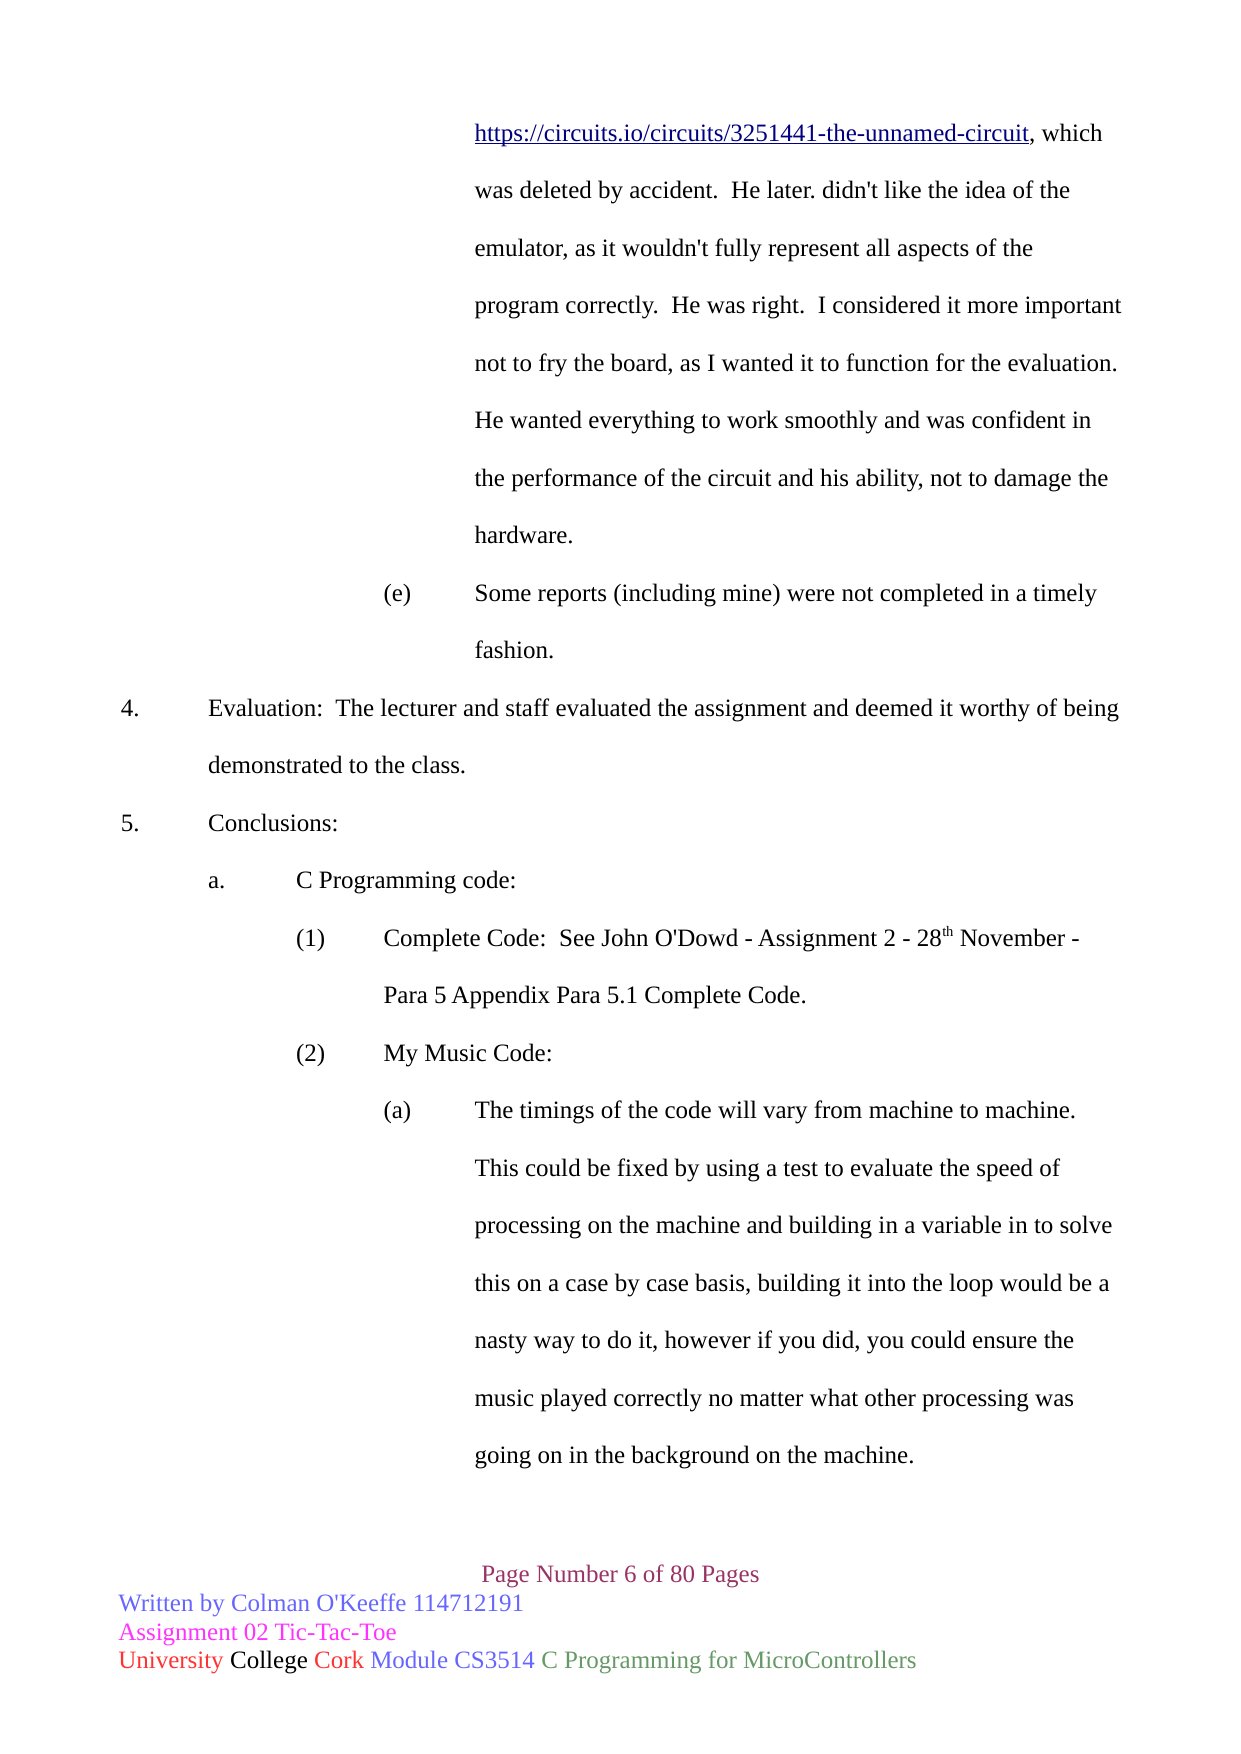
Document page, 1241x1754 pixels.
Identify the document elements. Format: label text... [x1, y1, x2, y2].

list https://circuits.io/circuits/3251441-the-unnamed-circuit, which was deleted by accident. He later. didn't like the idea of the emulator, as it wouldn't fully represent all aspects of the program correctly. He was right. I considered it more important not to fry the board, as I wanted it to function for the evaluation. He wanted everything to work smoothly and was confident in the performance of the circuit and his ability, not to damage the hardware. [383, 118, 1122, 549]
list C Programming code: [208, 866, 1122, 894]
list The timings of the code will vary from machine to machine. This could be fixed by using a test to evaluate the speed of processing on the machine and building in a variable in to solve this on a case by case basis, building it into the loop would be a nasty way to do it, however if you did, you could ensure the music played correctly no matter what other processing was going on in the background on the machine. [383, 1096, 1122, 1469]
list Complete Code: See John O'Dowd - Assignment 2 - 28th November - Para 5 Appendix Para 5.1 Complete Code. [296, 923, 1122, 1009]
list Conclusions: [121, 808, 1122, 837]
list Evaluation: The lecturer and staff evaluated the assignment and deemed it worthy of being demonstrated to the class. [121, 693, 1122, 779]
list Some reports (including mine) were not completed in a timely fashion. [383, 578, 1122, 664]
list My Music Code: [296, 1038, 1122, 1067]
